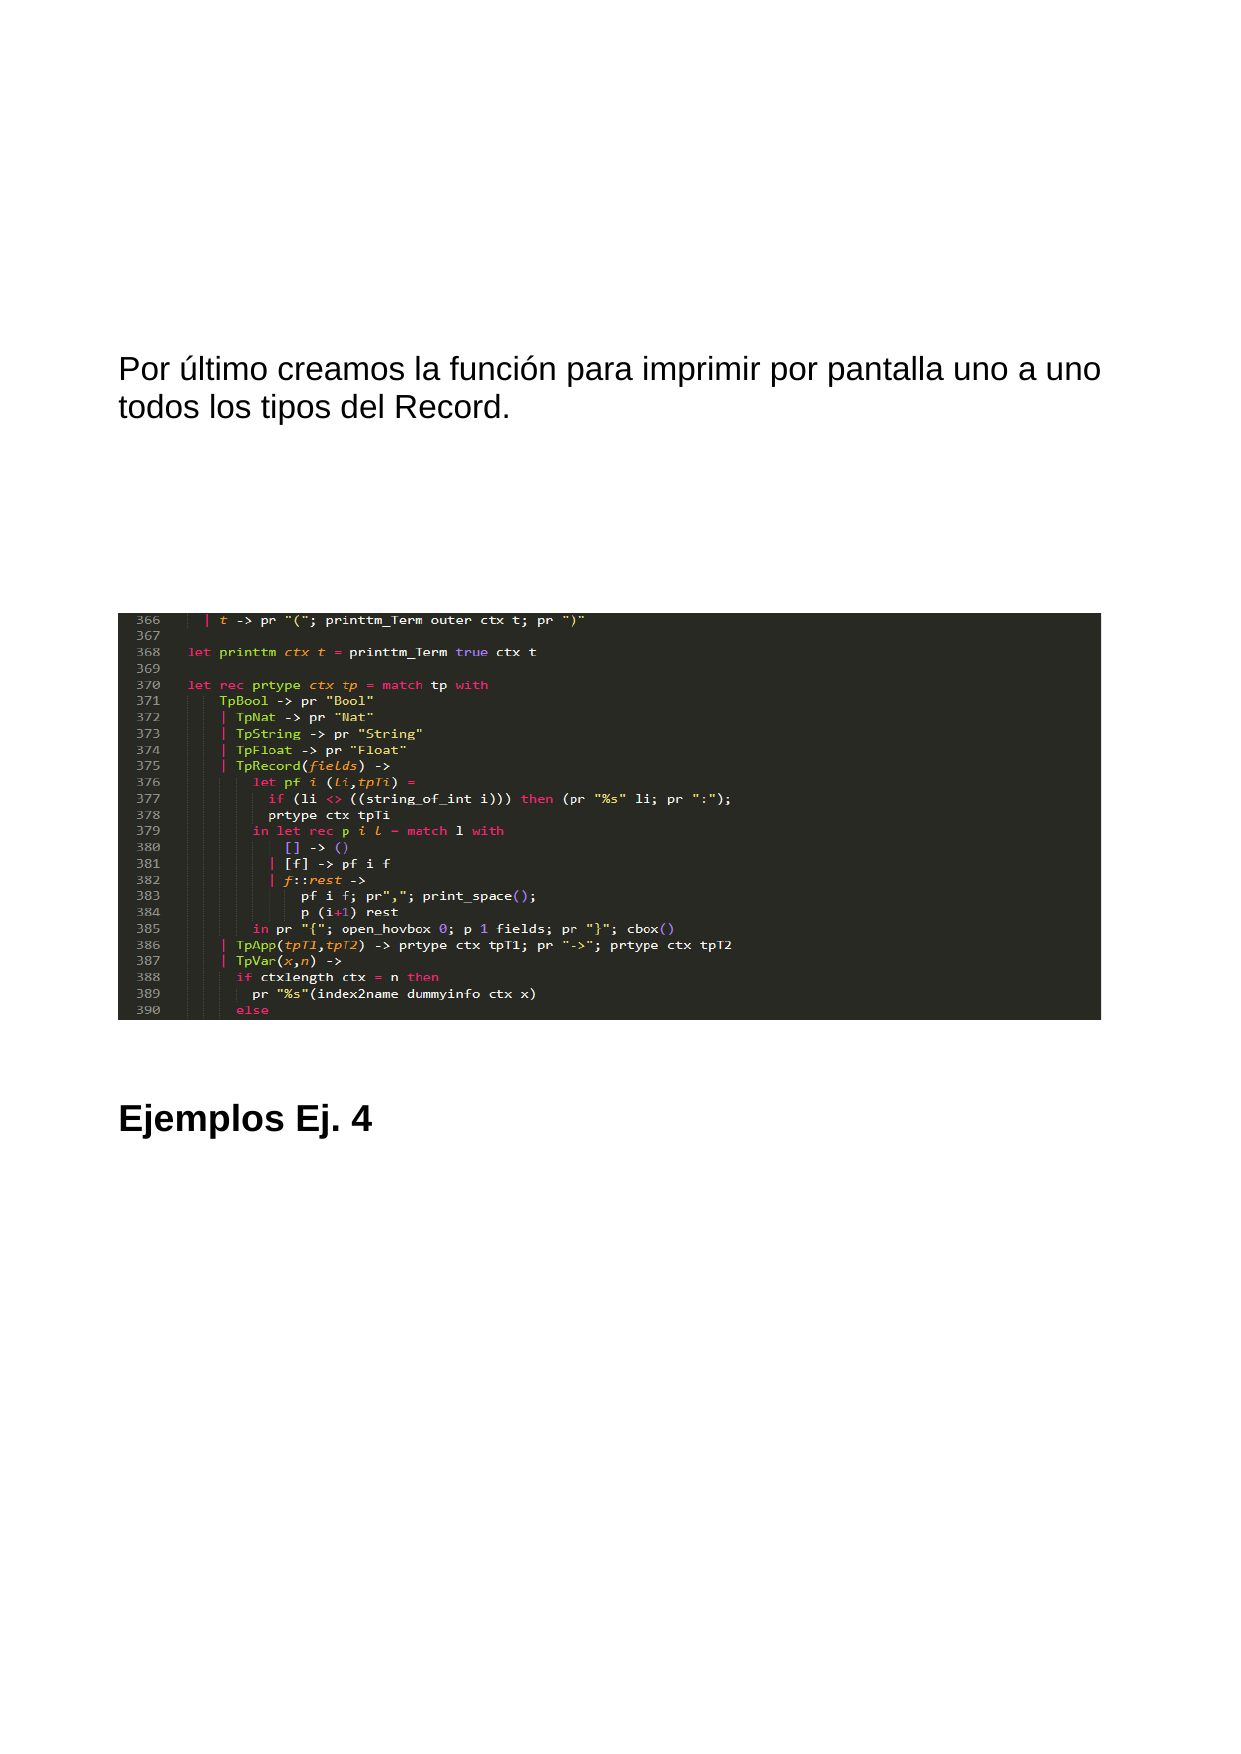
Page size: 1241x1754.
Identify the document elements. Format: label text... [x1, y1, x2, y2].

text Por último creamos la función para imprimir por pantalla uno a uno todos los tipos del Record. [118, 349, 1122, 426]
text Ejemplos Ej. 4 [118, 1096, 1122, 1139]
